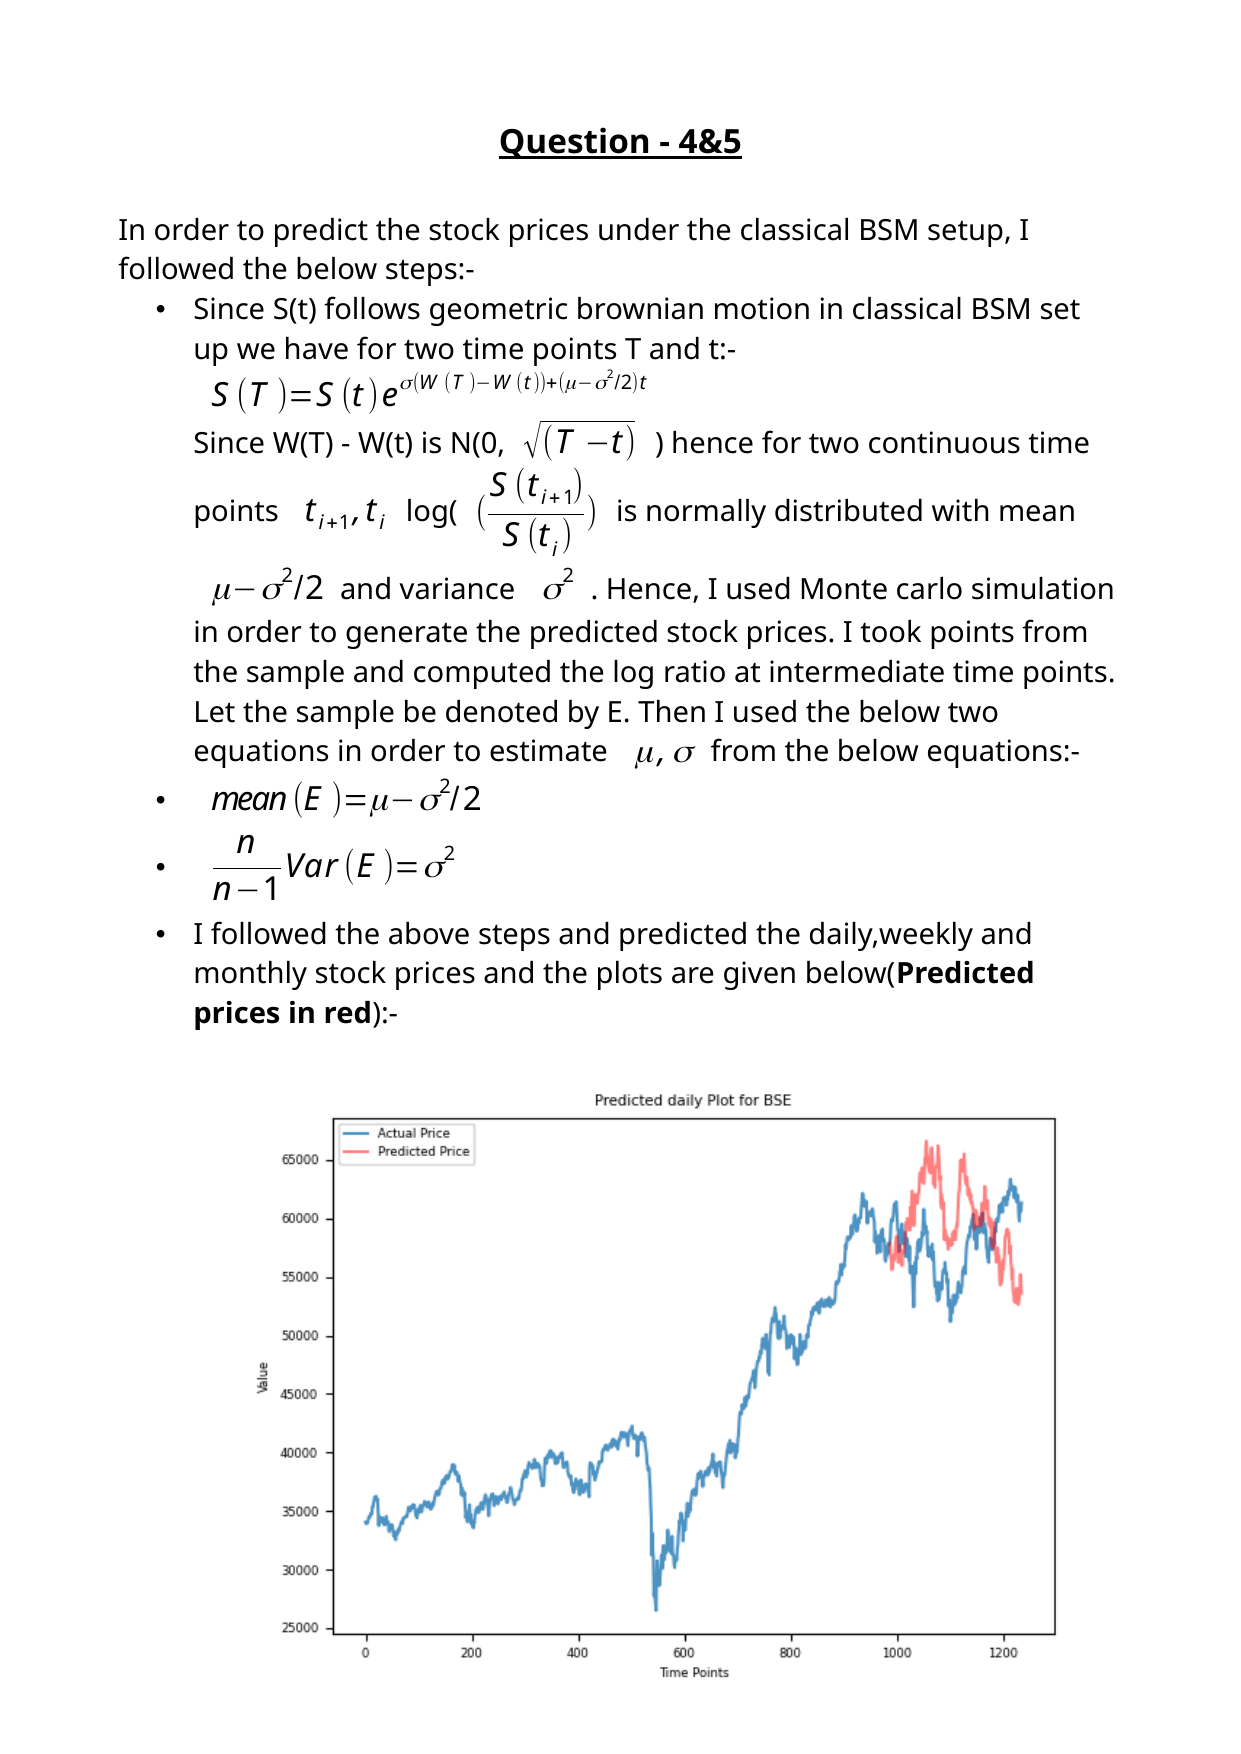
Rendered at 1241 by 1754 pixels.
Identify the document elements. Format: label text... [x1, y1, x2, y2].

list Since W(T) - W(t) is N(0,) hence for two continuous time points log(is normally distributed with mean [156, 419, 1122, 563]
list I followed the above steps and predicted the daily,weekly and monthly stock prices and the plots are given below(Predicted prices in red):- [156, 913, 1122, 1032]
list and variance . Hence, I used Monte carlo simulation in order to generate the predicted stock prices. I took points from the sample and computed the log ratio at intermediate time points. Let the sample be denoted by E. Then I used the below two equations in order to estimate from the below equations:- [156, 563, 1122, 774]
list Since S(t) follows geometric brownian motion in classical BSM set up we have for two time points T and t:- [156, 288, 1122, 368]
text In order to predict the stock prices under the classical BSM setup, I followed the below steps:- [118, 209, 1122, 288]
picture [234, 1068, 1088, 1694]
text Question - 4&5 [118, 118, 1122, 163]
